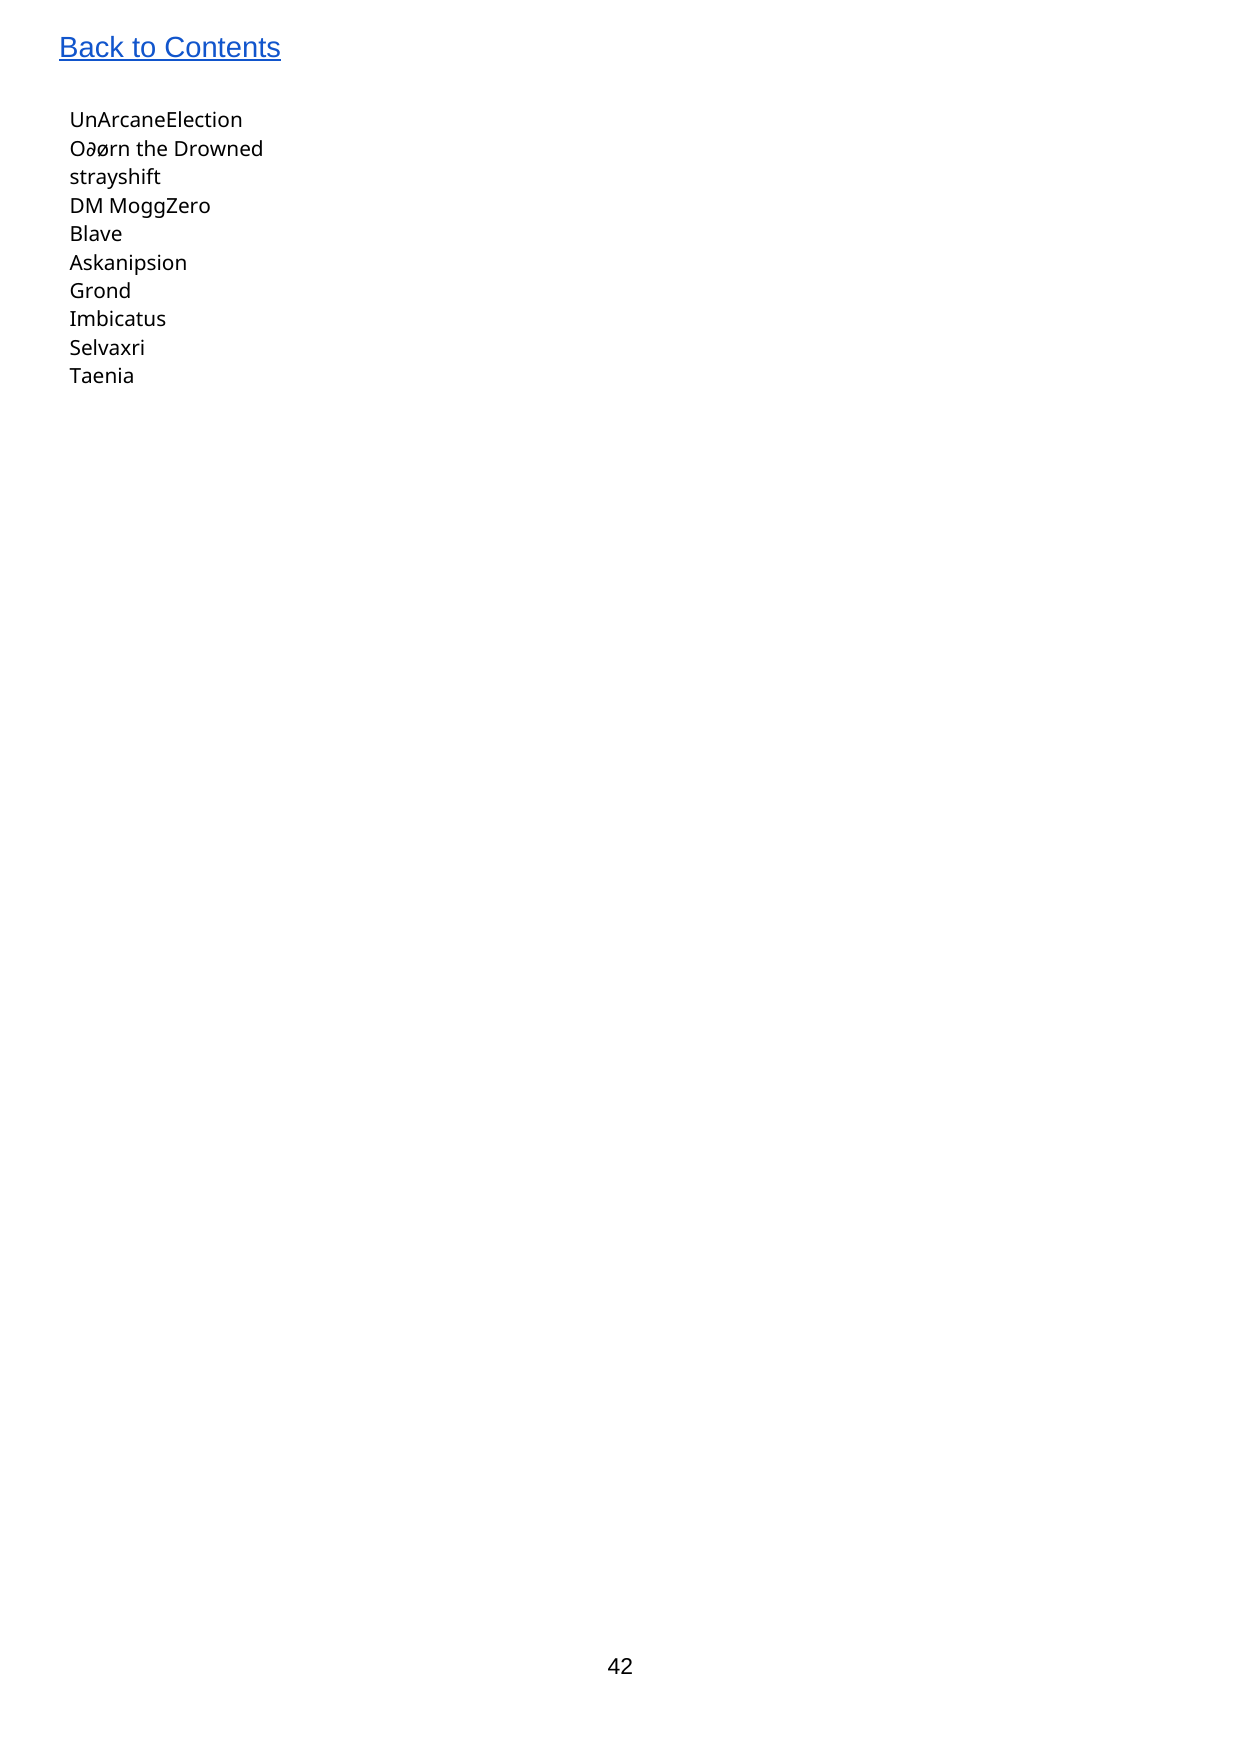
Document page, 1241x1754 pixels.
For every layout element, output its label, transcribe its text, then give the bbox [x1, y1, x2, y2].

table_header [340, 95, 620, 400]
table_header UnArcaneElection O∂ørn the Drowned strayshift DM MoggZero Blave Askanipsion Grond Imbicatus Selvaxri Taenia [59, 95, 339, 400]
table_header [901, 95, 1181, 400]
table_header [620, 95, 901, 400]
